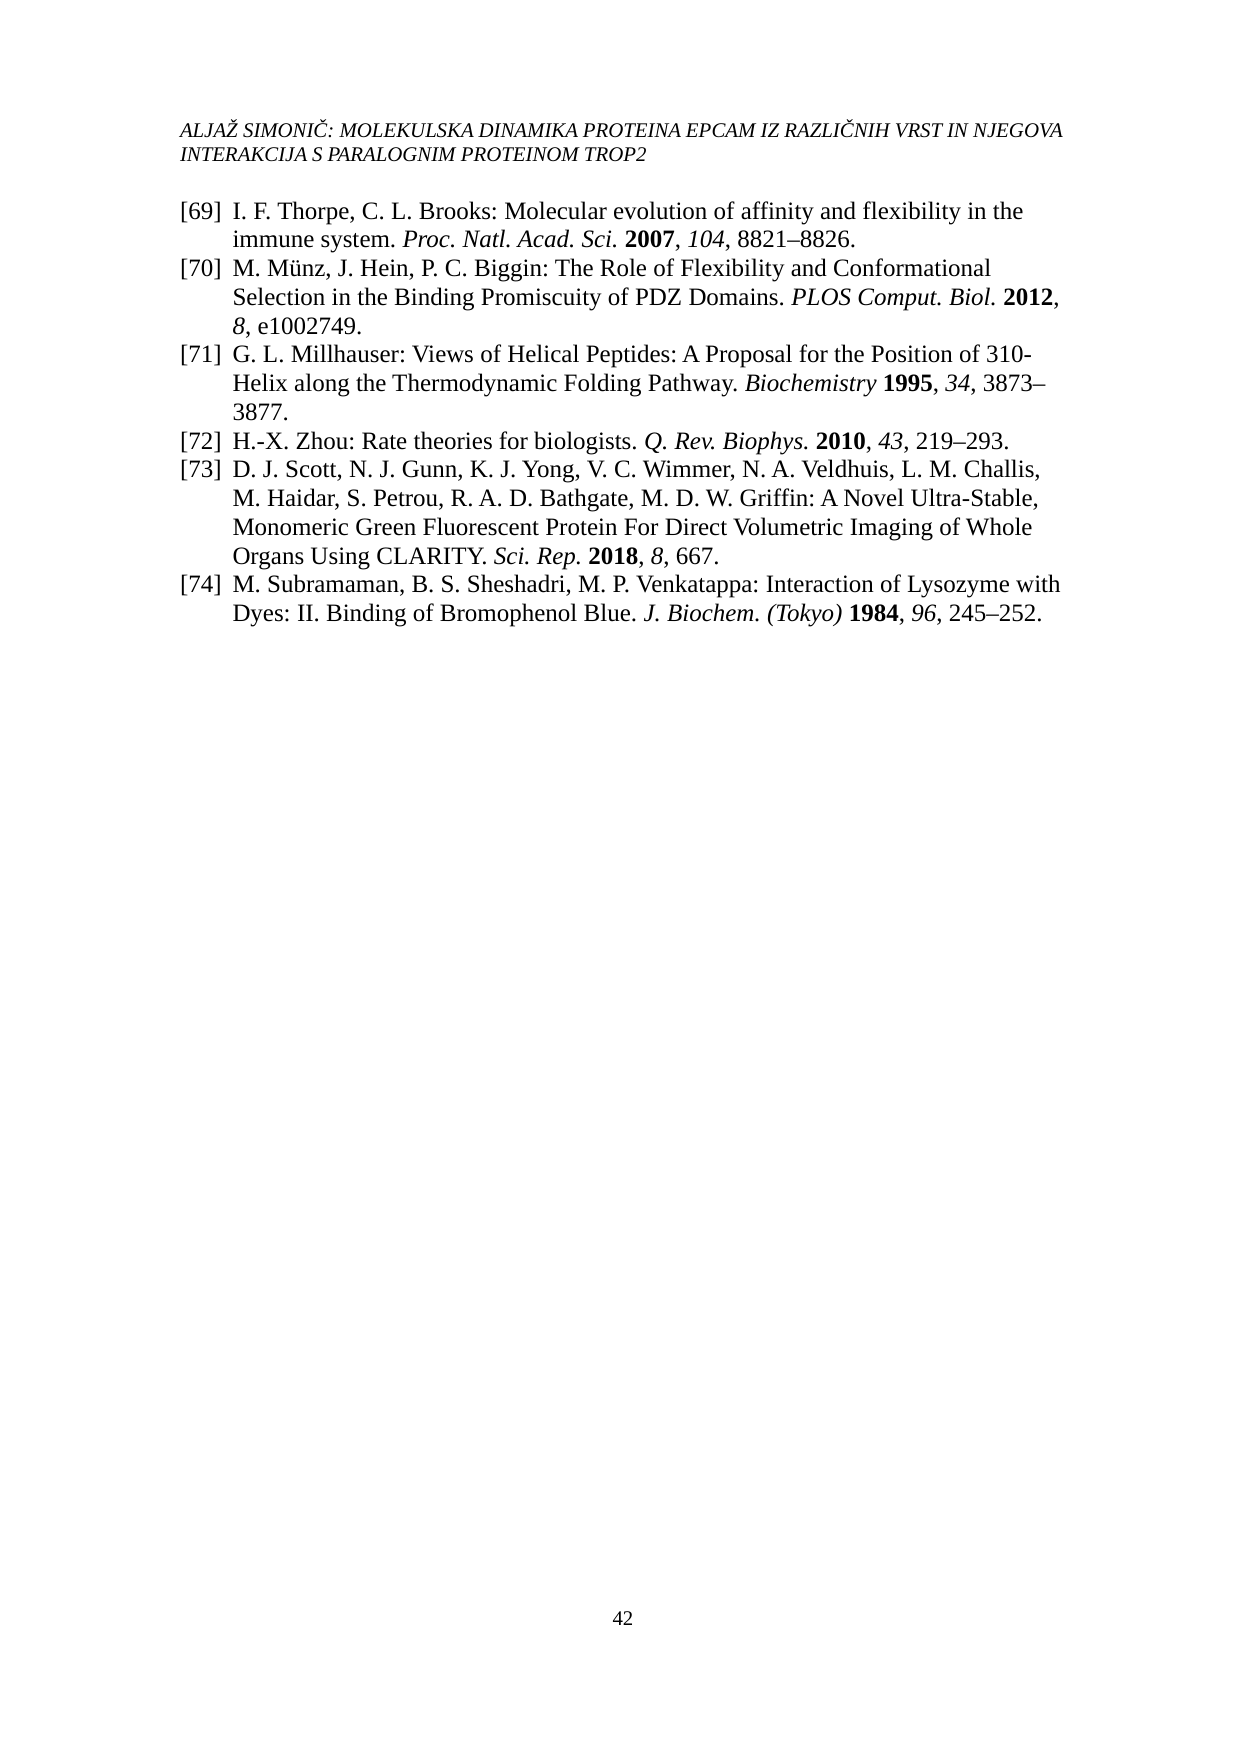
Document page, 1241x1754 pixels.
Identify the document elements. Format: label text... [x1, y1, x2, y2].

text [69] I. F. Thorpe, C. L. Brooks: Molecular evolution of affinity and flexibility in the immune system. Proc. Natl. Acad. Sci. 2007, 104, 8821–8826. [180, 196, 1066, 253]
text [73] D. J. Scott, N. J. Gunn, K. J. Yong, V. C. Wimmer, N. A. Veldhuis, L. M. Challis, M. Haidar, S. Petrou, R. A. D. Bathgate, M. D. W. Griffin: A Novel Ultra-Stable, Monomeric Green Fluorescent Protein For Direct Volumetric Imaging of Whole Organs Using CLARITY. Sci. Rep. 2018, 8, 667. [180, 454, 1066, 569]
text [74] M. Subramaman, B. S. Sheshadri, M. P. Venkatappa: Interaction of Lysozyme with Dyes: II. Binding of Bromophenol Blue. J. Biochem. (Tokyo) 1984, 96, 245–252. [180, 569, 1066, 627]
text [72] H.-X. Zhou: Rate theories for biologists. Q. Rev. Biophys. 2010, 43, 219–293. [180, 426, 1066, 454]
text [71] G. L. Millhauser: Views of Helical Peptides: A Proposal for the Position of 310-Helix along the Thermodynamic Folding Pathway. Biochemistry 1995, 34, 3873–3877. [180, 339, 1066, 426]
text [70] M. Münz, J. Hein, P. C. Biggin: The Role of Flexibility and Conformational Selection in the Binding Promiscuity of PDZ Domains. PLOS Comput. Biol. 2012, 8, e1002749. [180, 253, 1066, 339]
